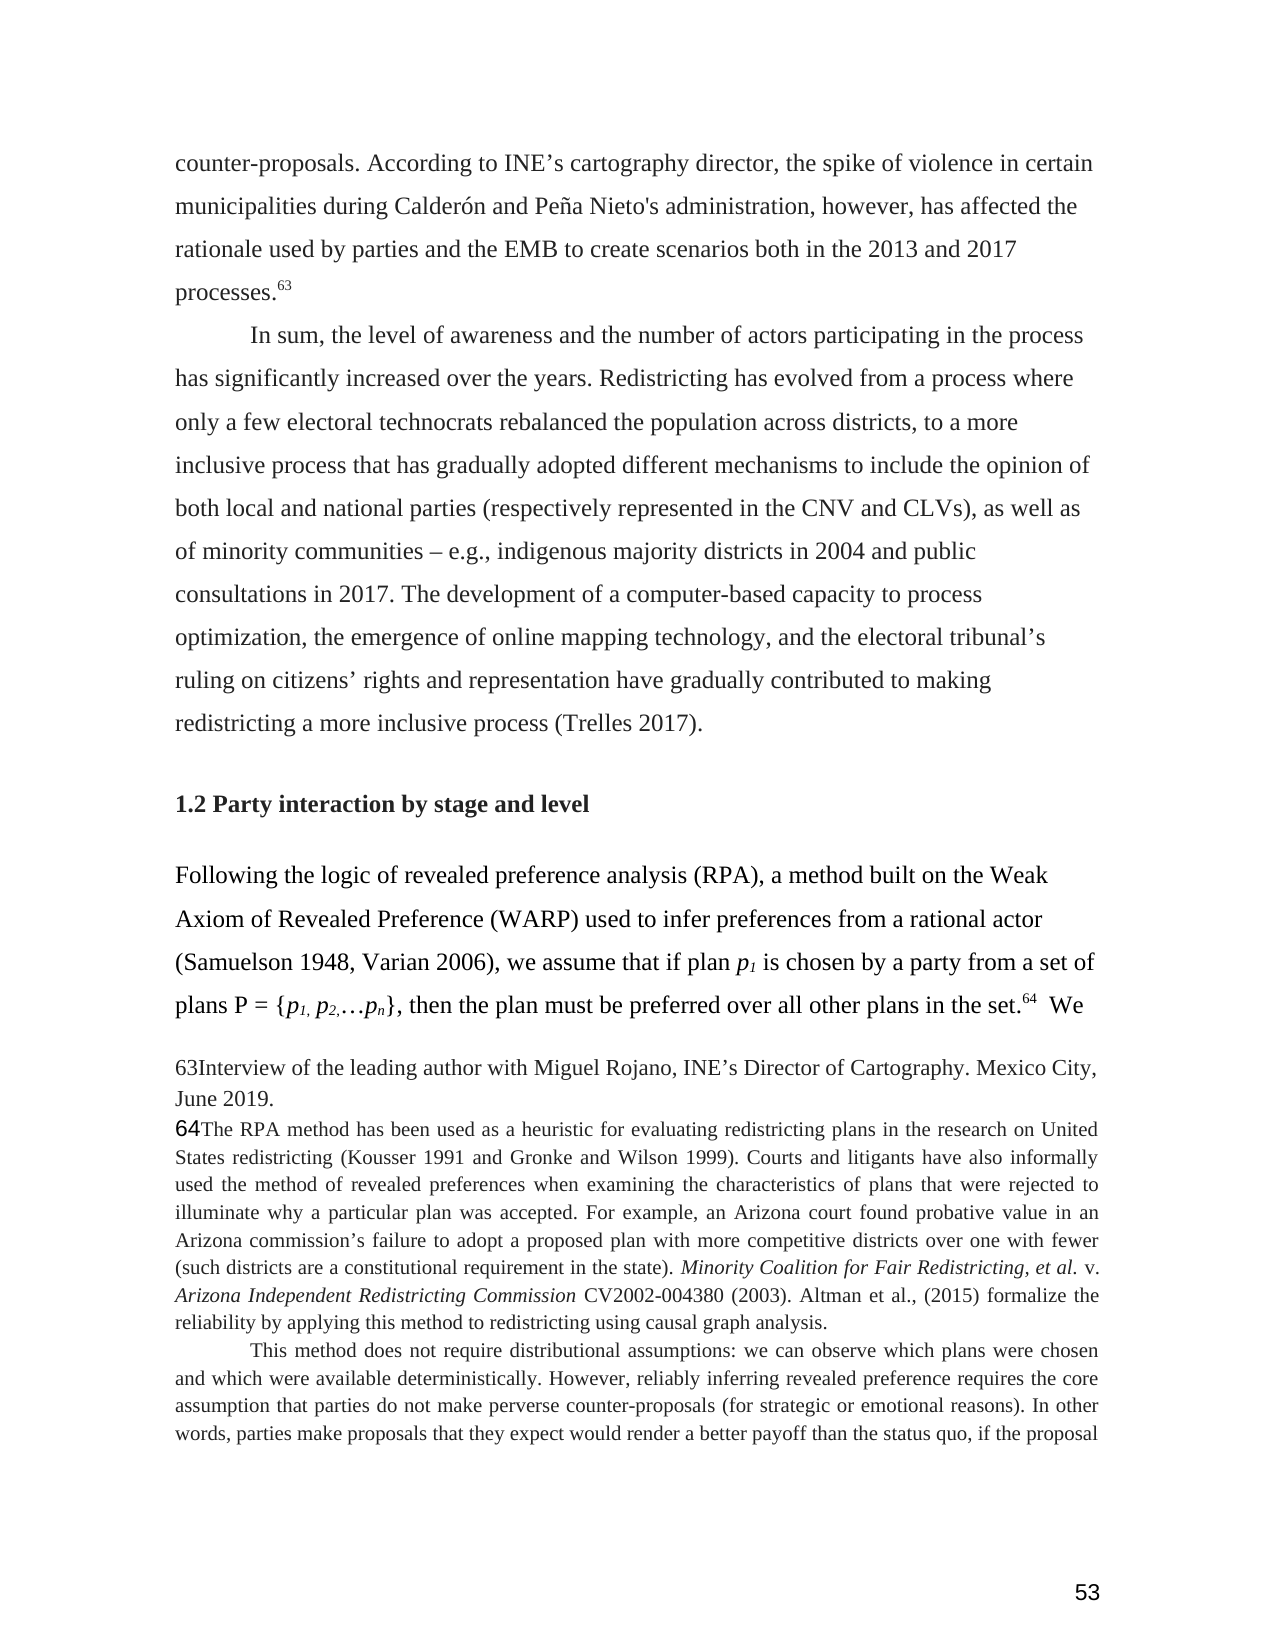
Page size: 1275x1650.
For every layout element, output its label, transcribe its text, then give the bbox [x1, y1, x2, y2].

text counter-proposals. According to INE’s cartography director, the spike of violence in certain municipalities during Calderón and Peña Nieto's administration, however, has affected the rationale used by parties and the EMB to create scenarios both in the 2013 and 2017 processes. [175, 148, 1100, 306]
subtitle 1.2 Party interaction by stage and level [175, 789, 1100, 818]
text In sum, the level of awareness and the number of actors participating in the process has significantly increased over the years. Redistricting has evolved from a process where only a few electoral technocrats rebalanced the population across districts, to a more inclusive process that has gradually adopted different mechanisms to include the opinion of both local and national parties (respectively represented in the CNV and CLVs), as well as of minority communities – e.g., indigenous majority districts in 2004 and public consultations in 2017. The development of a computer-based capacity to process optimization, the emergence of online mapping technology, and the electoral tribunal’s ruling on citizens’ rights and representation have gradually contributed to making redistricting a more inclusive process (Trelles 2017). [175, 320, 1100, 737]
text This method does not require distributional assumptions: we can observe which plans were chosen and which were available deterministically. However, reliably inferring revealed preference requires the core assumption that parties do not make perverse counter-proposals (for strategic or emotional reasons). In other words, parties make proposals that they expect would render a better payoff than the status quo, if the proposal [175, 1338, 1100, 1445]
text Interview of the leading author with Miguel Rojano, INE’s Director of Cartography. Mexico City, June 2019. [175, 1054, 1100, 1111]
text The RPA method has been used as a heuristic for evaluating redistricting plans in the research on United States redistricting (Kousser 1991 and Gronke and Wilson 1999). Courts and litigants have also informally used the method of revealed preferences when examining the characteristics of plans that were rejected to illuminate why a particular plan was accepted. For example, an Arizona court found probative value in an Arizona commission’s failure to adopt a proposed plan with more competitive districts over one with fewer (such districts are a constitutional requirement in the state). Minority Coalition for Fair Redistricting, et al. v. Arizona Independent Redistricting Commission CV2002-004380 (2003). Altman et al., (2015) formalize the reliability by applying this method to redistricting using causal graph analysis. [175, 1115, 1100, 1334]
text Following the logic of revealed preference analysis (RPA), a method built on the Weak Axiom of Revealed Preference (WARP) used to infer preferences from a rational actor (Samuelson 1948, Varian 2006), we assume that if plan p1 is chosen by a party from a set of plans P = {p1, p2,…pn}, then the plan must be preferred over all other plans in the set. We also assume that parties prefer their counter-proposal to those of all other parties during that round––even if these proposals were technically simultaneous. In other words, we assume that parties can analyze potential plans to the extent other parties are not better able to determine their own interests. [175, 861, 1100, 1019]
